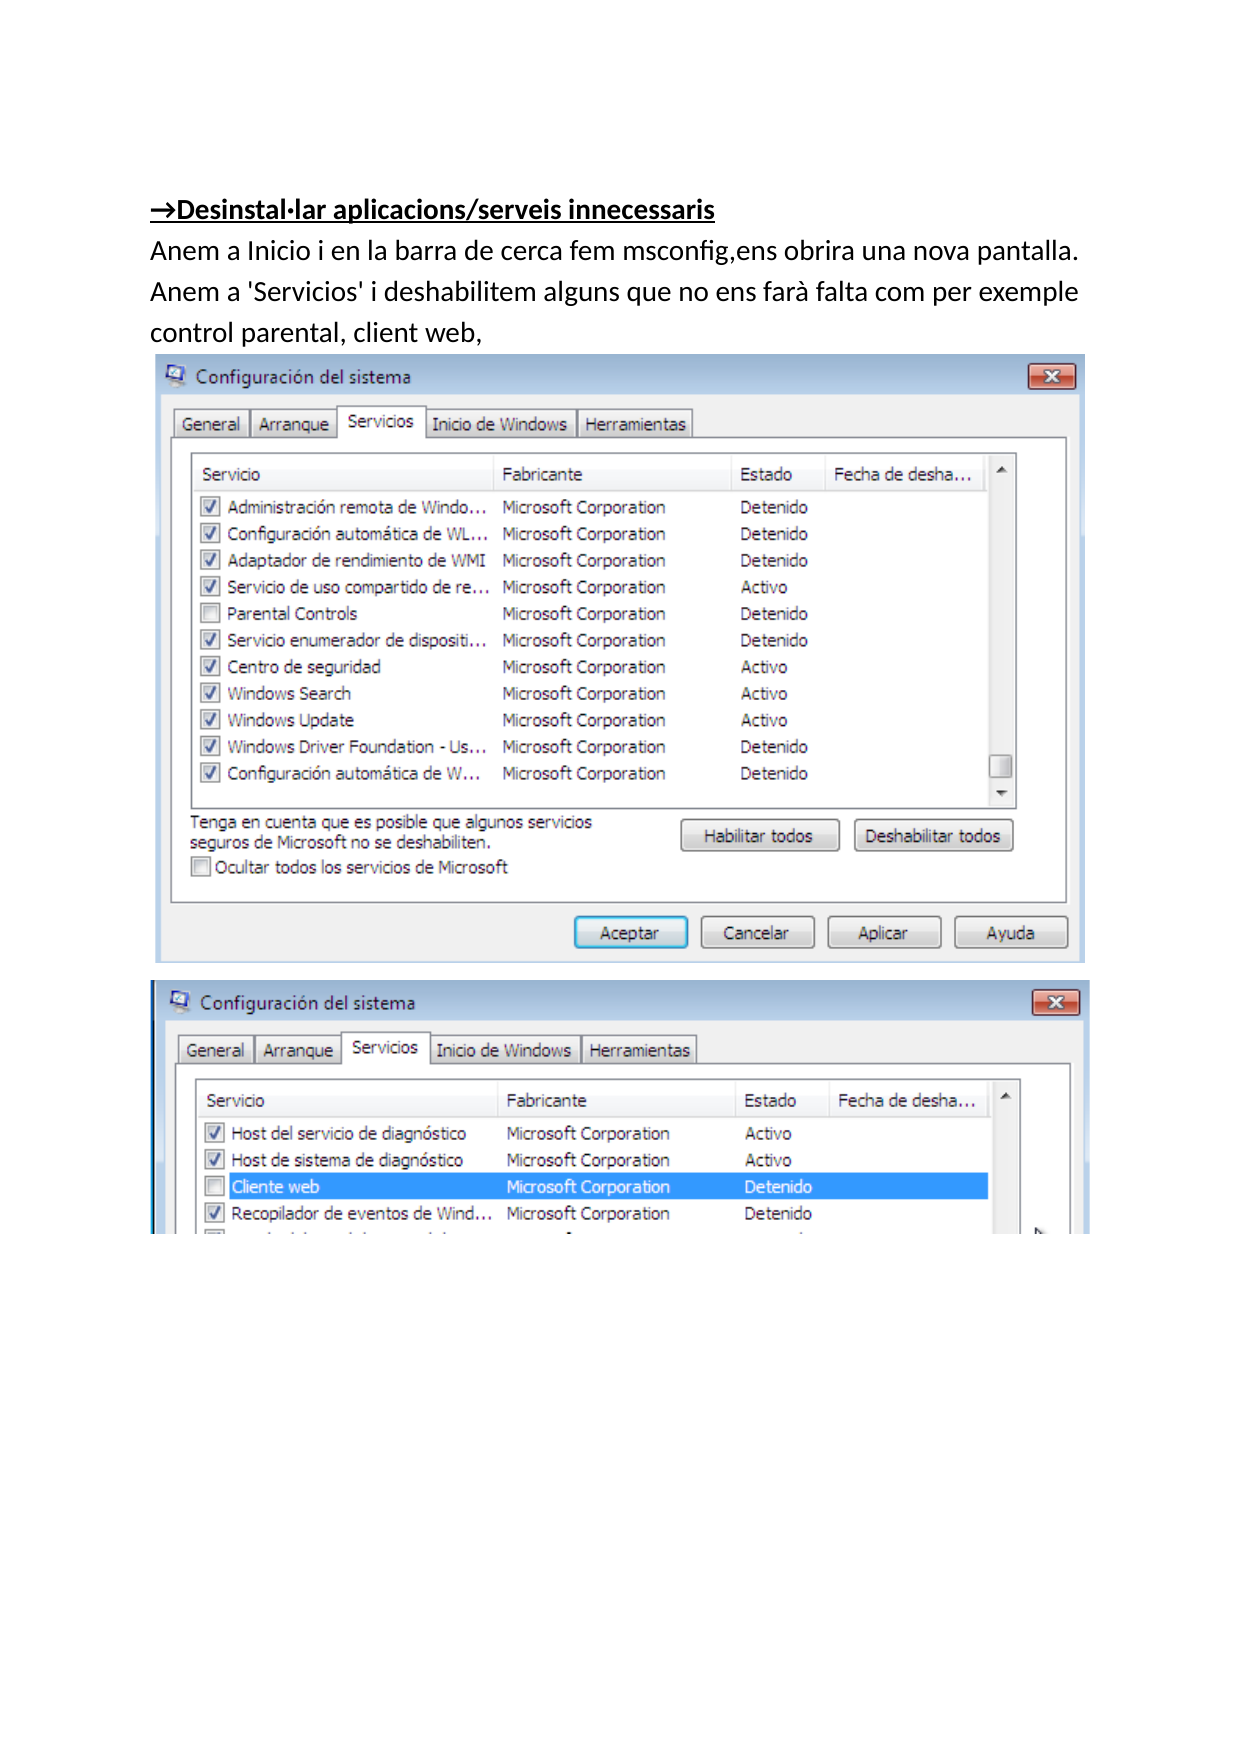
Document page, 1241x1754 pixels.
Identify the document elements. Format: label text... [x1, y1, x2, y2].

picture [155, 354, 1085, 963]
picture [150, 980, 1090, 1234]
text Anem a Inicio i en la barra de cerca fem msconfig,ens obrira una nova pantalla. Anem a 'Servicios' i deshabilitem alguns que no ens farà falta com per exemple control parental, client web, [150, 232, 1090, 349]
text →Desinstal·lar aplicacions/serveis innecessaris [150, 191, 1090, 227]
